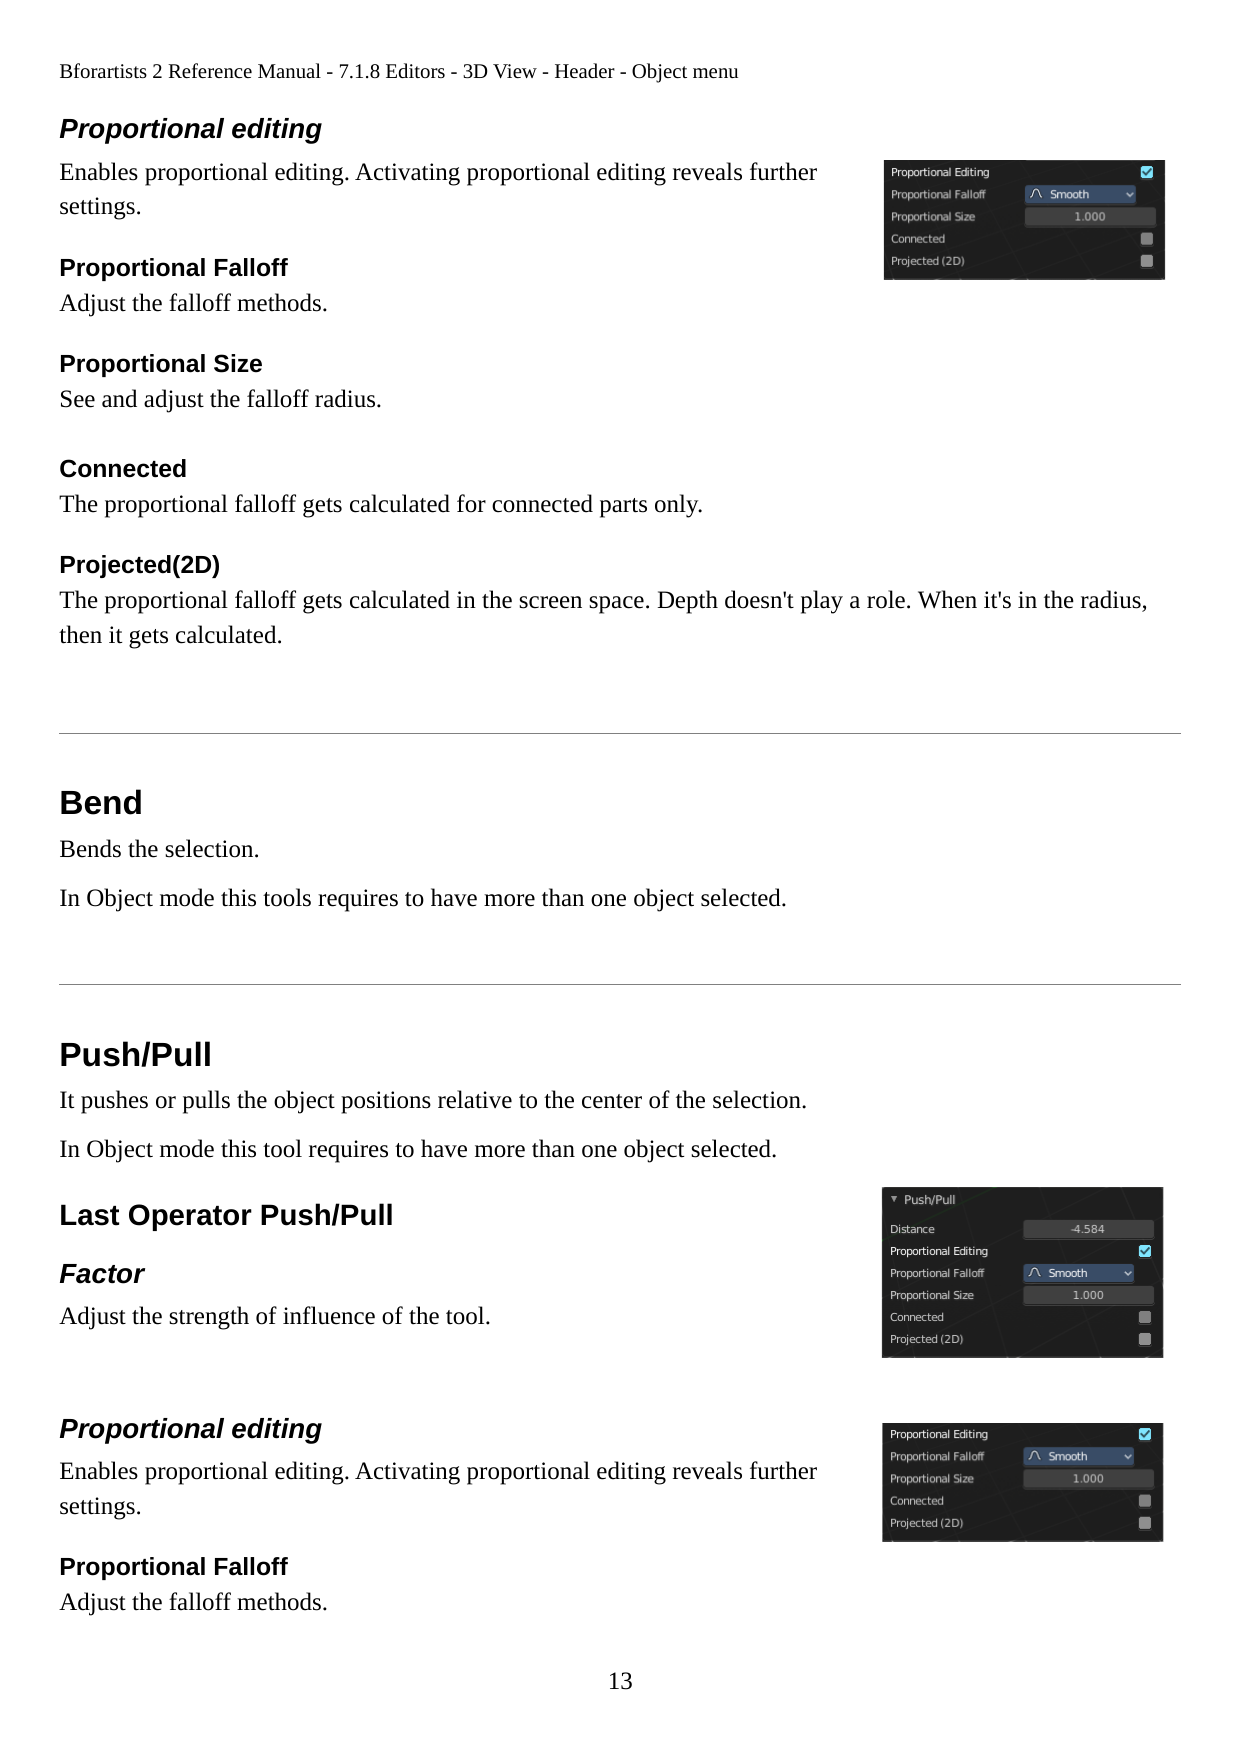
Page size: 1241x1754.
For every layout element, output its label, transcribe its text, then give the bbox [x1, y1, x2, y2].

text Adjust the falloff methods. [59, 288, 1181, 317]
subtitle Last Operator Push/Pull [59, 1198, 881, 1232]
subtitle Proportional Falloff [59, 253, 1181, 282]
picture [883, 160, 1166, 280]
subtitle Bend [59, 783, 1181, 822]
text The proportional falloff gets calculated in the screen space. Depth doesn't play a role. When it's in the radius, then it gets calculated. [59, 585, 1181, 648]
text Adjust the falloff methods. [59, 1587, 1181, 1616]
subtitle Connected [59, 454, 1181, 483]
text Enables proportional editing. Activating proportional editing reveals further settings. [59, 157, 1181, 220]
text See and adjust the falloff radius. [59, 384, 1181, 413]
text It pushes or pulls the object positions relative to the center of the selection. [59, 1086, 1181, 1114]
subtitle Proportional Size [59, 349, 1181, 378]
subtitle Projected(2D) [59, 551, 1181, 579]
subtitle Proportional editing [59, 113, 1181, 144]
subtitle [1164, 1198, 1181, 1232]
picture [882, 1423, 1164, 1542]
text Bends the selection. [59, 834, 1181, 863]
text Enables proportional editing. Activating proportional editing reveals further settings. [59, 1456, 882, 1519]
subtitle Push/Pull [59, 1034, 1181, 1073]
subtitle Proportional editing [59, 1412, 1181, 1444]
text In Object mode this tools requires to have more than one object selected. [59, 883, 1181, 912]
text Adjust the strength of influence of the tool. [59, 1301, 881, 1330]
text In Object mode this tool requires to have more than one object selected. [59, 1134, 1181, 1163]
picture [881, 1187, 1164, 1358]
subtitle Proportional Falloff [59, 1552, 1181, 1581]
text The proportional falloff gets calculated for connected parts only. [59, 489, 1181, 518]
subtitle [1164, 1257, 1181, 1289]
subtitle Factor [59, 1257, 881, 1289]
